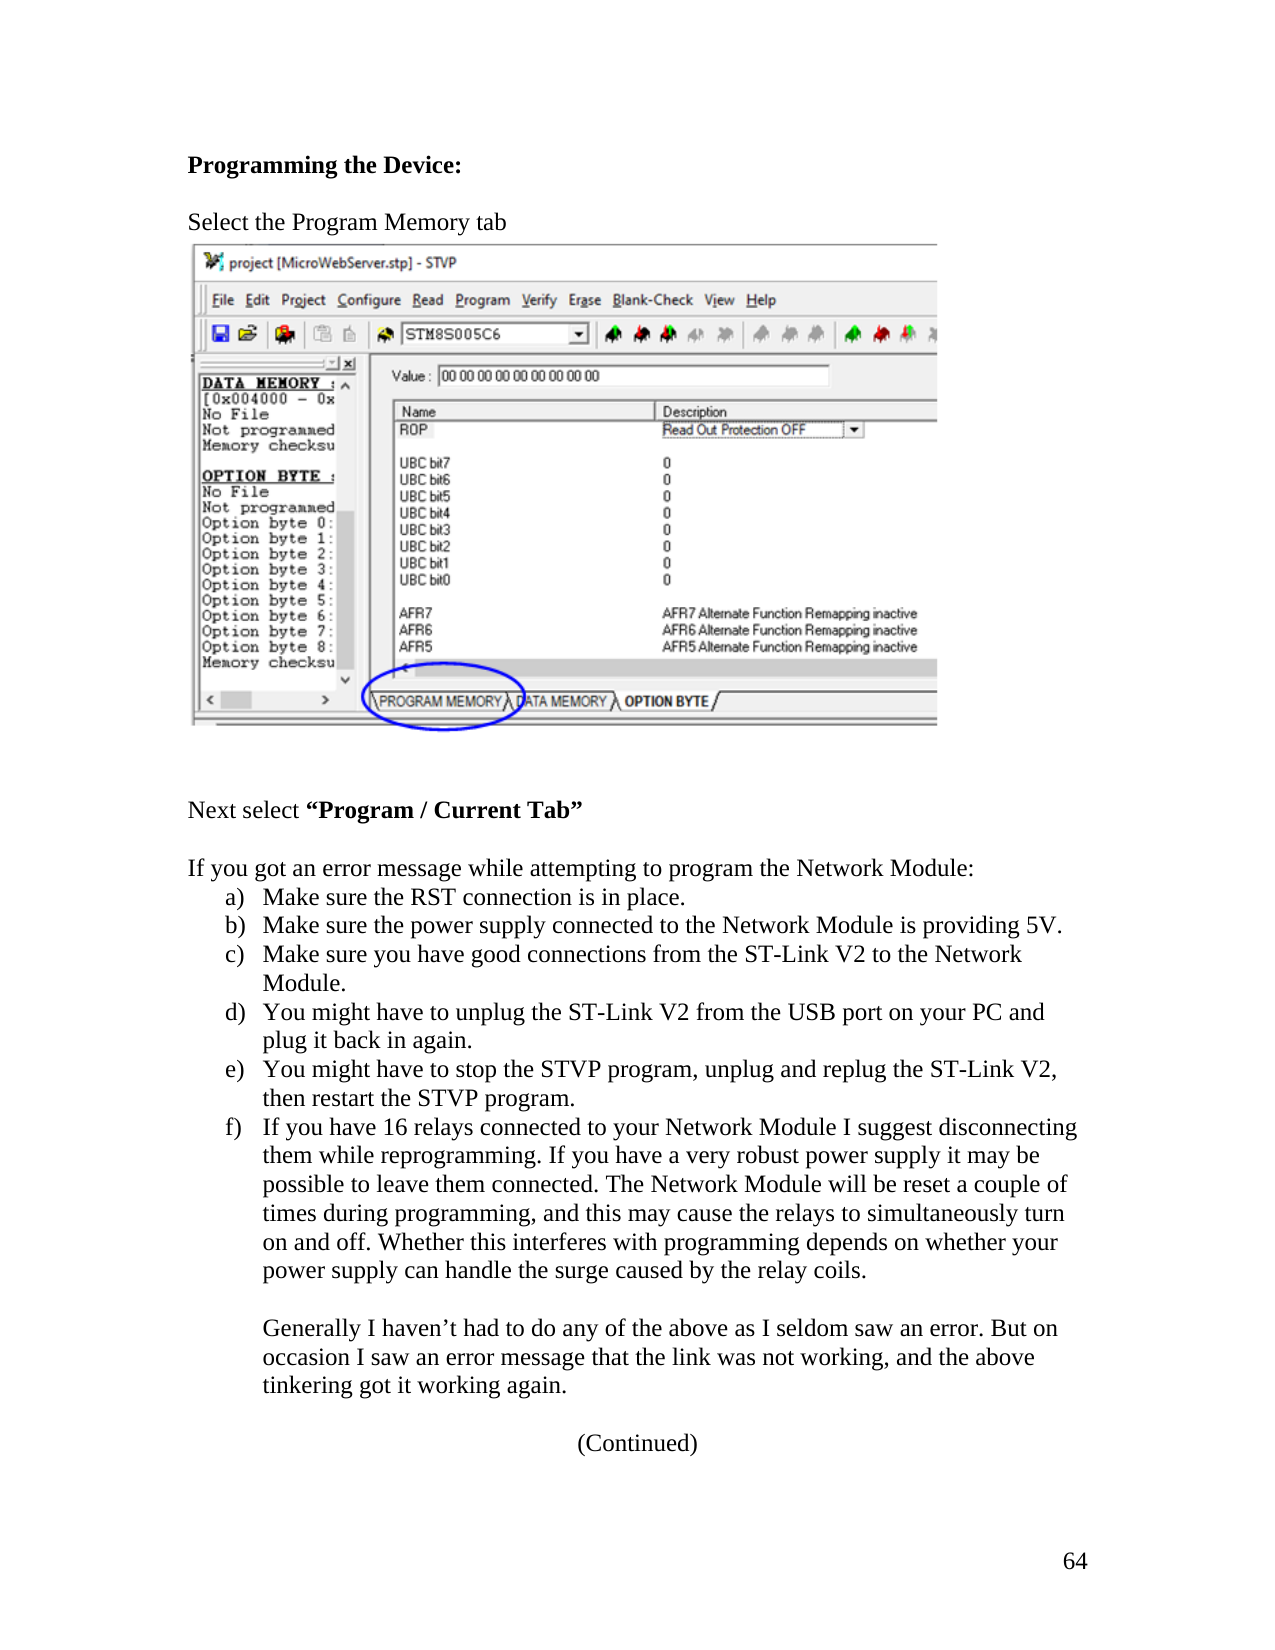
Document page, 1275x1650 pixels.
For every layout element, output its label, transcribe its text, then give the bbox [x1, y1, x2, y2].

text Select the Program Memory tab [187, 207, 1087, 236]
list You might have to stop the STVP program, unplug and replug the ST-Link V2, then restart the STVP program. [225, 1054, 1087, 1112]
list Make sure the RST connection is in place. [225, 882, 1087, 910]
list If you have 16 relays connected to your Network Module I suggest disconnecting them while reprogramming. If you have a very robust power supply it may be possible to leave them connected. The Network Module will be reset a couple of times during programming, and this may cause the relays to simultaneously turn on and off. Whether this interferes with programming depends on whether your power supply can handle the surge caused by the relay coils. [225, 1112, 1087, 1284]
list Make sure the power supply connected to the Network Module is providing 5V. [225, 910, 1087, 939]
text Next select “Program / Current Tab” [187, 795, 1087, 824]
text Generally I haven’t had to do any of the above as I seldom saw an error. But on occasion I saw an error message that the link was not working, and the above tinkering got it working again. [262, 1313, 1087, 1399]
text Programming the Device: [187, 150, 1087, 179]
text (Continued) [187, 1428, 1087, 1457]
picture [187, 236, 954, 738]
list You might have to unplug the ST-Link V2 from the USB port on your PC and plug it back in again. [225, 997, 1087, 1054]
list Make sure you have good connections from the ST-Link V2 to the Network Module. [225, 939, 1087, 997]
text If you got an error message while attempting to program the Network Module: [187, 853, 1087, 882]
